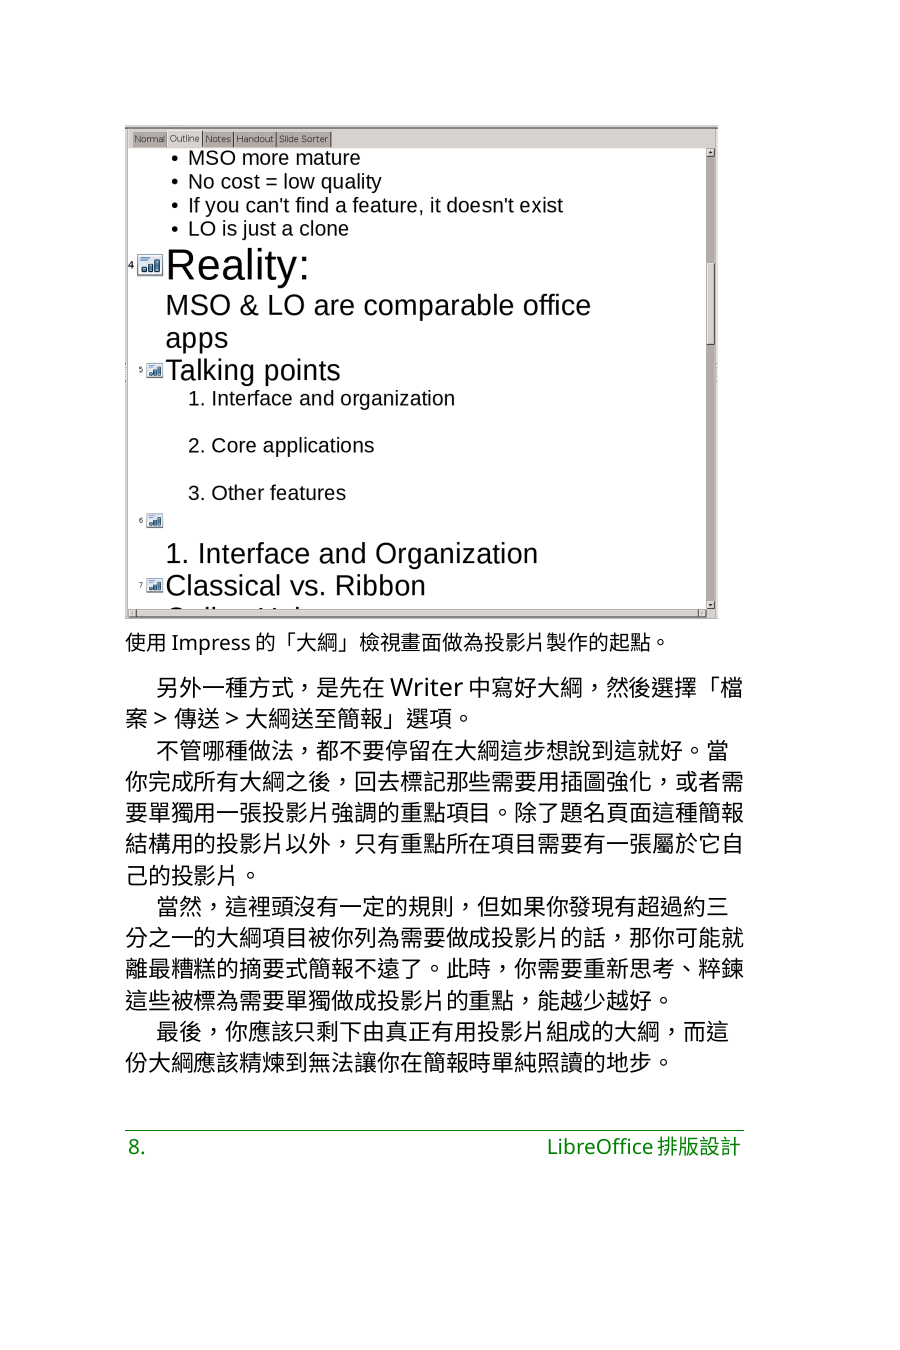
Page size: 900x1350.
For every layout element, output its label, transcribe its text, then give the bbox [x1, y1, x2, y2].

text 另外一種方式，是先在Writer中寫好大綱，然後選擇「檔案 > 傳送 > 大綱送至簡報」選項。 [125, 672, 744, 734]
table_header [125, 125, 744, 621]
text 最後，你應該只剩下由真正有用投影片組成的大綱，而這份大綱應該精煉到無法讓你在簡報時單純照讀的地步。 [125, 1015, 744, 1078]
text 不管哪種做法，都不要停留在大綱這步想說到這就好。當你完成所有大綱之後，回去標記那些需要用插圖強化，或者需要單獨用一張投影片強調的重點項目。除了題名頁面這種簡報結構用的投影片以外，只有重點所在項目需要有一張屬於它自己的投影片。 [125, 734, 744, 890]
picture [125, 125, 718, 619]
text 當然，這裡頭沒有一定的規則，但如果你發現有超過約三分之一的大綱項目被你列為需要做成投影片的話，那你可能就離最糟糕的摘要式簡報不遠了。此時，你需要重新思考、粹鍊這些被標為需要單獨做成投影片的重點，能越少越好。 [125, 890, 744, 1015]
table_cell 使用 Impress的「大綱」檢視畫面做為投影片製作的起點。 [125, 621, 744, 656]
